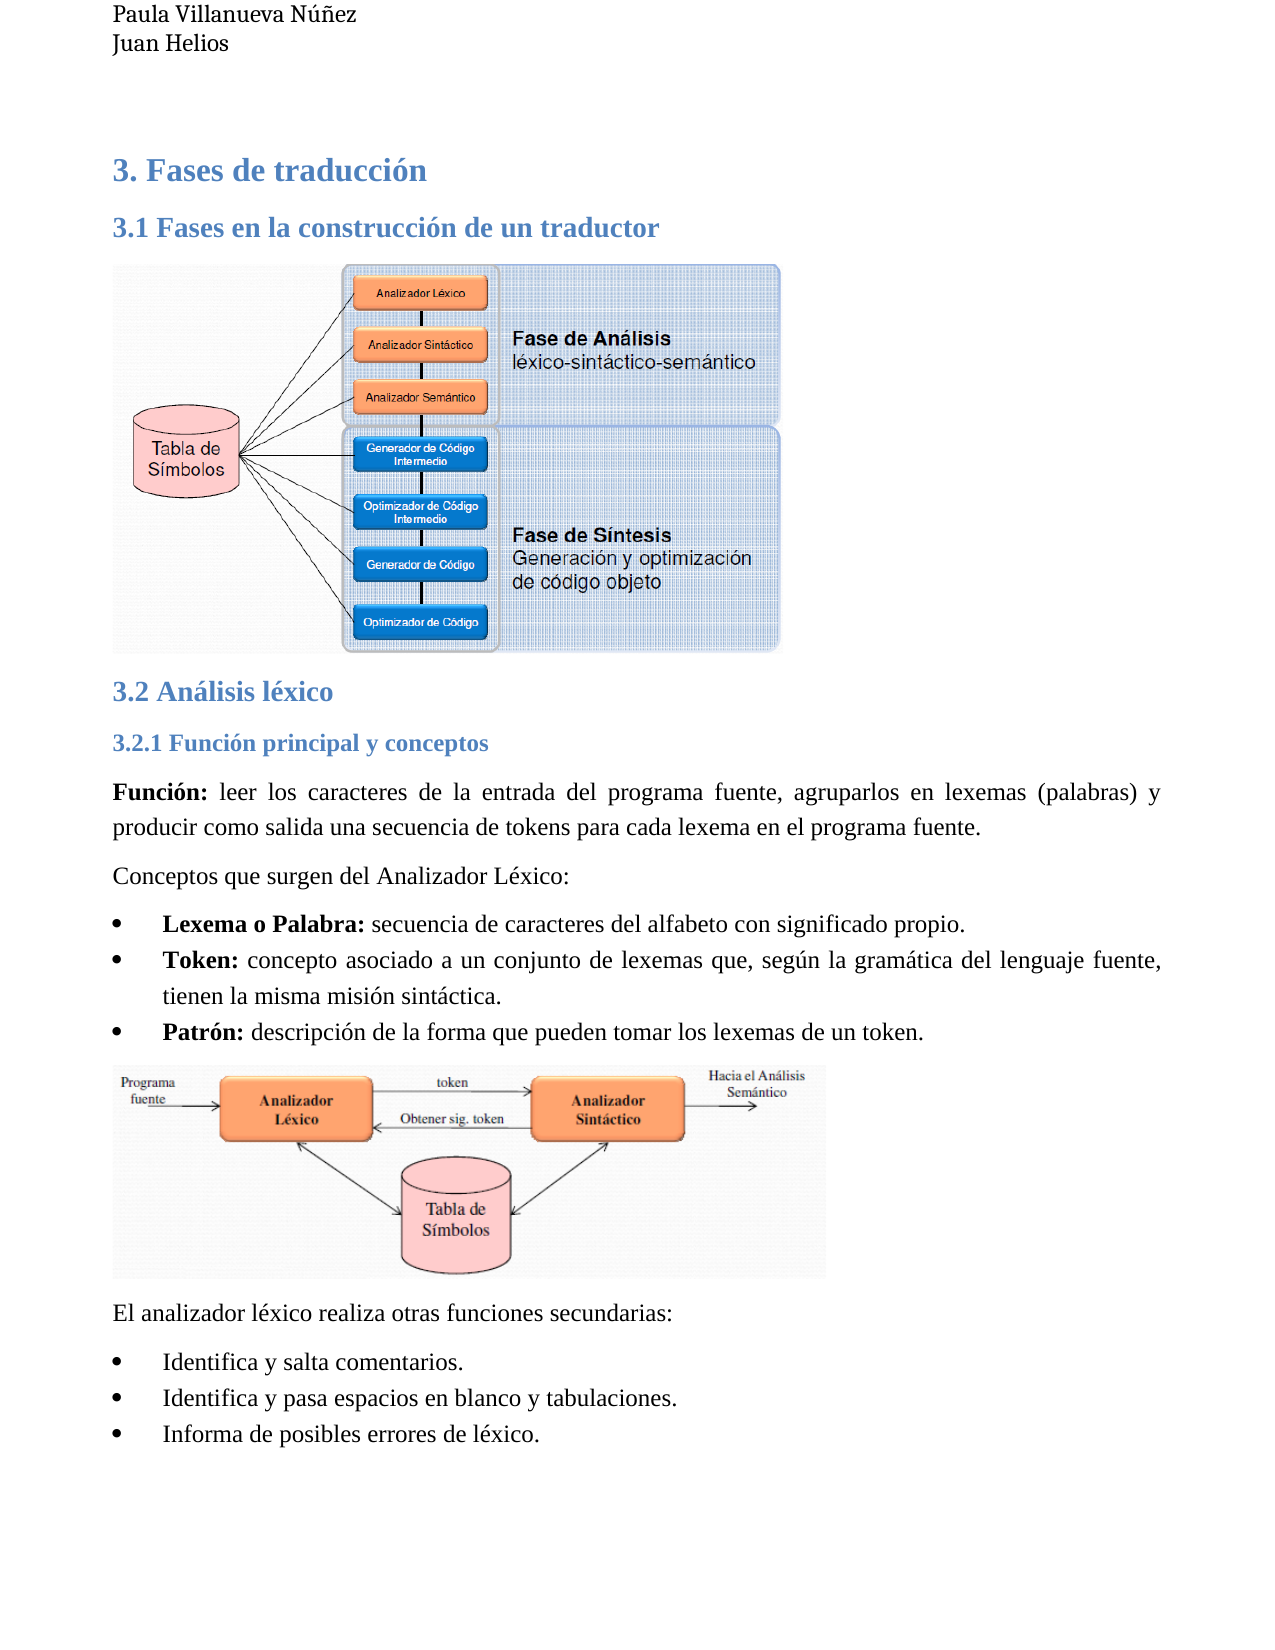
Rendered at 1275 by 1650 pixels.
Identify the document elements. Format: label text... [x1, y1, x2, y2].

list Token: concepto asociado a un conjunto de lexemas que, según la gramática del lenguaje fuente, tienen la misma misión sintáctica. [112, 945, 1162, 1010]
list Lexema o Palabra: secuencia de caracteres del alfabeto con significado propio. [112, 909, 1162, 938]
list Patrón: descripción de la forma que pueden tomar los lexemas de un token. [112, 1017, 1162, 1046]
subtitle 3.2.1 Función principal y conceptos [112, 728, 1162, 757]
list Identifica y salta comentarios. [112, 1347, 1162, 1376]
subtitle 3.2 Análisis léxico [112, 674, 1162, 707]
text Función: leer los caracteres de la entrada del programa fuente, agruparlos en lexemas (palabras) y producir como salida una secuencia de tokens para cada lexema en el programa fuente. [112, 777, 1162, 841]
subtitle 3. Fases de traducción [112, 150, 1162, 188]
picture [112, 1065, 827, 1279]
picture [112, 264, 784, 654]
list Informa de posibles errores de léxico. [112, 1419, 1162, 1447]
subtitle 3.1 Fases en la construcción de un traductor [112, 210, 1162, 244]
list Identifica y pasa espacios en blanco y tabulaciones. [112, 1383, 1162, 1412]
text Conceptos que surgen del Analizador Léxico: [112, 861, 1162, 890]
text El analizador léxico realiza otras funciones secundarias: [112, 1298, 1162, 1327]
